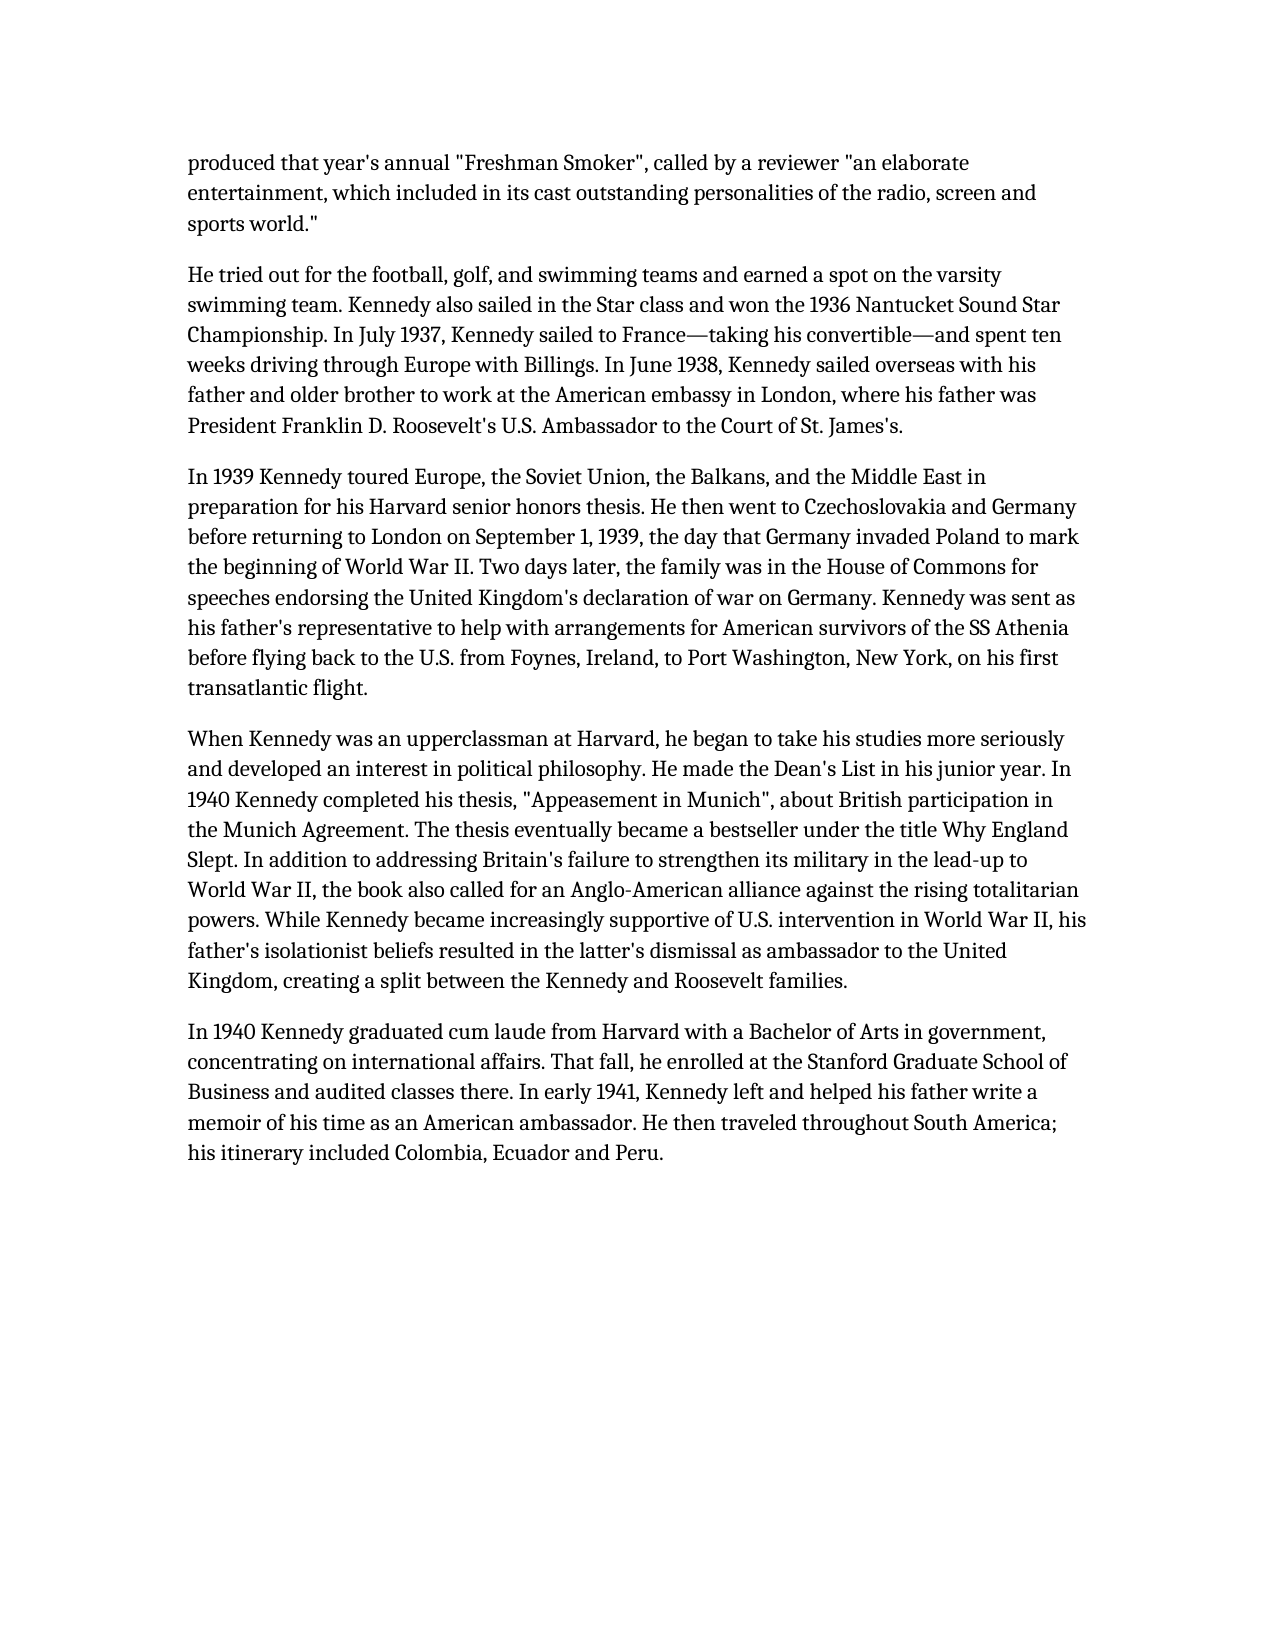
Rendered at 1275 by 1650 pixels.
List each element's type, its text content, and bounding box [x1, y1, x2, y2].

text produced that year's annual "Freshman Smoker", called by a reviewer "an elaborate entertainment, which included in its cast outstanding personalities of the radio, screen and sports world." [187, 150, 1087, 237]
text In 1940 Kennedy graduated cum laude from Harvard with a Bachelor of Arts in government, concentrating on international affairs. That fall, he enrolled at the Stanford Graduate School of Business and audited classes there. In early 1941, Kennedy left and helped his father write a memoir of his time as an American ambassador. He then traveled throughout South America; his itinerary included Colombia, Ecuador and Peru. [187, 1019, 1087, 1166]
text He tried out for the football, golf, and swimming teams and earned a spot on the varsity swimming team. Kennedy also sailed in the Star class and won the 1936 Nantucket Sound Star Championship. In July 1937, Kennedy sailed to France—taking his convertible—and spent ten weeks driving through Europe with Billings. In June 1938, Kennedy sailed overseas with his father and older brother to work at the American embassy in London, where his father was President Franklin D. Roosevelt's U.S. Ambassador to the Court of St. James's. [187, 261, 1087, 439]
text In 1939 Kennedy toured Europe, the Soviet Union, the Balkans, and the Middle East in preparation for his Harvard senior honors thesis. He then went to Czechoslovakia and Germany before returning to London on September 1, 1939, the day that Germany invaded Poland to mark the beginning of World War II. Two days later, the family was in the House of Commons for speeches endorsing the United Kingdom's declaration of war on Germany. Kennedy was sent as his father's representative to help with arrangements for American survivors of the SS Athenia before flying back to the U.S. from Foynes, Ireland, to Port Washington, New York, on his first transatlantic flight. [187, 463, 1087, 701]
text When Kennedy was an upperclassman at Harvard, he began to take his studies more seriously and developed an interest in political philosophy. He made the Dean's List in his junior year. In 1940 Kennedy completed his thesis, "Appeasement in Munich", about British participation in the Munich Agreement. The thesis eventually became a bestseller under the title Why England Slept. In addition to addressing Britain's failure to strengthen its military in the lead-up to World War II, the book also called for an Anglo-American alliance against the rising totalitarian powers. While Kennedy became increasingly supportive of U.S. intervention in World War II, his father's isolationist beliefs resulted in the latter's dismissal as ambassador to the United Kingdom, creating a split between the Kennedy and Roosevelt families. [187, 726, 1087, 994]
